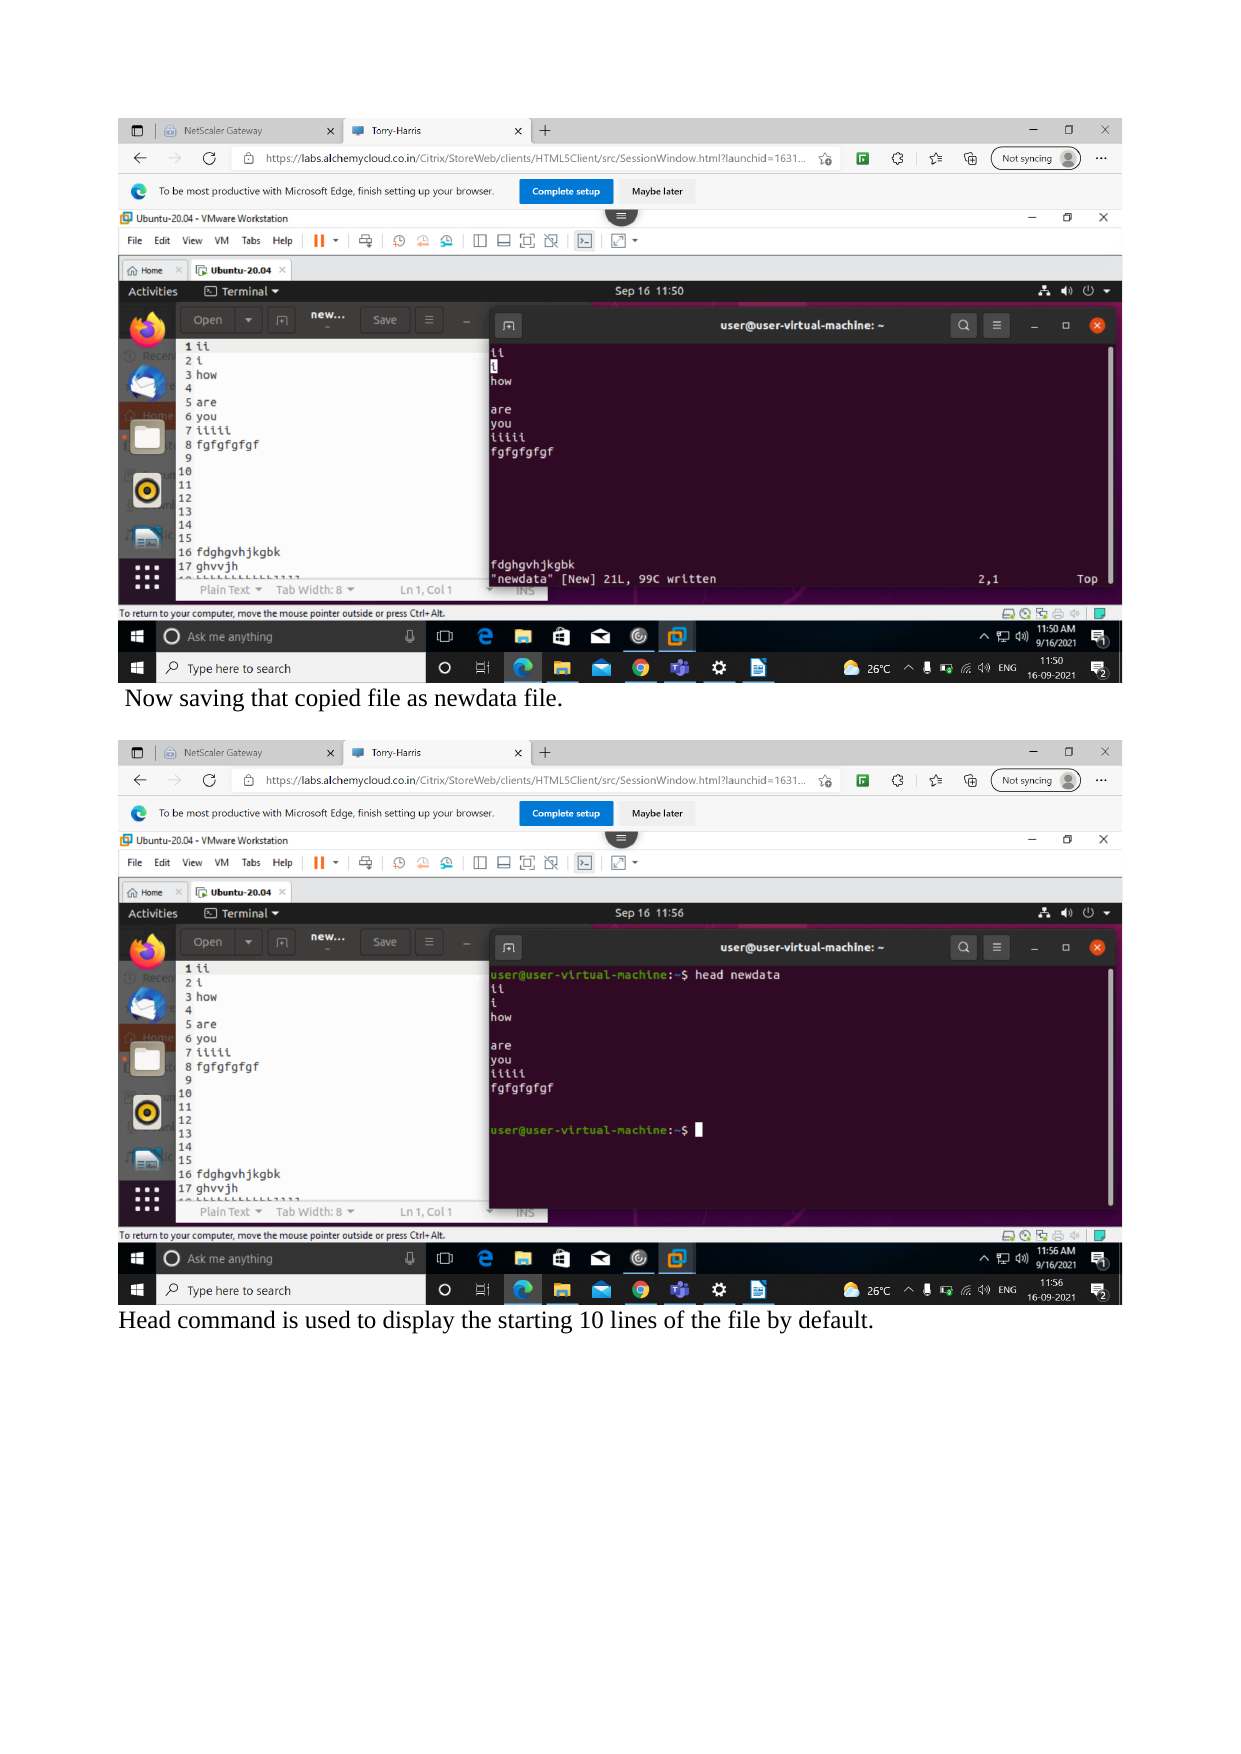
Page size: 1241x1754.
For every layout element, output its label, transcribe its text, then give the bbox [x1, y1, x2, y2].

picture [118, 740, 1123, 1305]
text Head command is used to display the starting 10 lines of the file by default. [118, 1305, 1122, 1334]
picture [118, 118, 1123, 683]
text Now saving that copied file as newdata file. [118, 683, 1122, 712]
